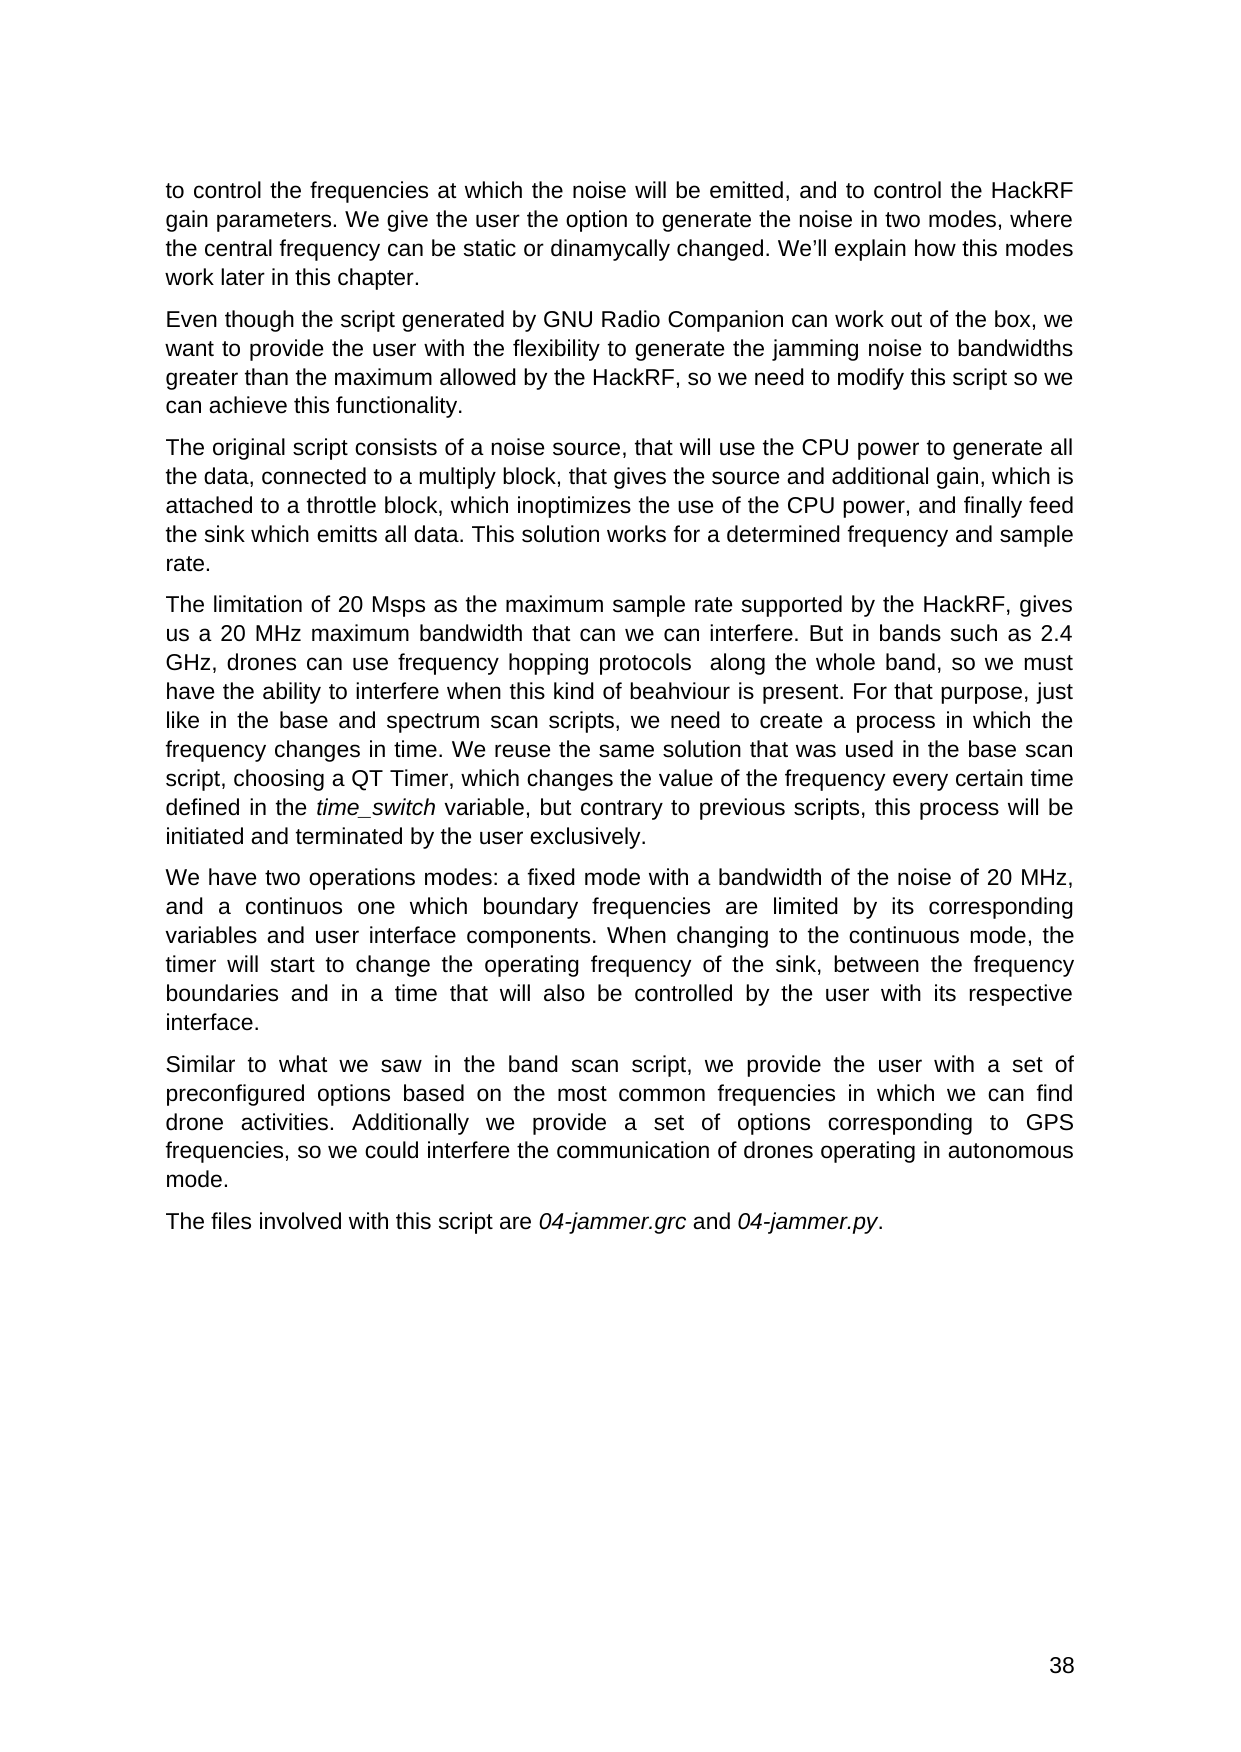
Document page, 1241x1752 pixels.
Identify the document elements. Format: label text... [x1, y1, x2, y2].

text The limitation of 20 Msps as the maximum sample rate supported by the HackRF, gives us a 20 MHz maximum bandwidth that can we can interfere. But in bands such as 2.4 GHz, drones can use frequency hopping protocols along the whole band, so we must have the ability to interfere when this kind of beahviour is present. For that purpose, just like in the base and spectrum scan scripts, we need to create a process in which the frequency changes in time. We reuse the same solution that was used in the base scan script, choosing a QT Timer, which changes the value of the frequency every certain time defined in the time_switch variable, but contrary to previous scripts, this process will be initiated and terminated by the user exclusively. [165, 591, 1075, 849]
text The files involved with this script are 04-jammer.grc and 04-jammer.py. [165, 1208, 1075, 1234]
text Even though the script generated by GNU Radio Companion can work out of the box, we want to provide the user with the flexibility to generate the jamming noise to bandwidths greater than the maximum allowed by the HackRF, so we need to modify this script so we can achieve this functionality. [165, 306, 1075, 419]
text to control the frequencies at which the noise will be emitted, and to control the HackRF gain parameters. We give the user the option to generate the noise in two modes, where the central frequency can be static or dinamycally changed. We’ll explain how this modes work later in this chapter. [165, 177, 1075, 290]
text The original script consists of a noise source, that will use the CPU power to generate all the data, connected to a multiply block, that gives the source and additional gain, which is attached to a throttle block, which inoptimizes the use of the CPU power, and finally feed the sink which emitts all data. This solution works for a determined frequency and sample rate. [165, 434, 1075, 576]
text We have two operations modes: a fixed mode with a bandwidth of the noise of 20 MHz, and a continuos one which boundary frequencies are limited by its corresponding variables and user interface components. When changing to the continuous mode, the timer will start to change the operating frequency of the sink, between the frequency boundaries and in a time that will also be controlled by the user with its respective interface. [165, 864, 1075, 1035]
text Similar to what we saw in the band scan script, we provide the user with a set of preconfigured options based on the most common frequencies in which we can find drone activities. Additionally we provide a set of options corresponding to GPS frequencies, so we could interfere the communication of drones operating in autonomous mode. [165, 1051, 1075, 1193]
